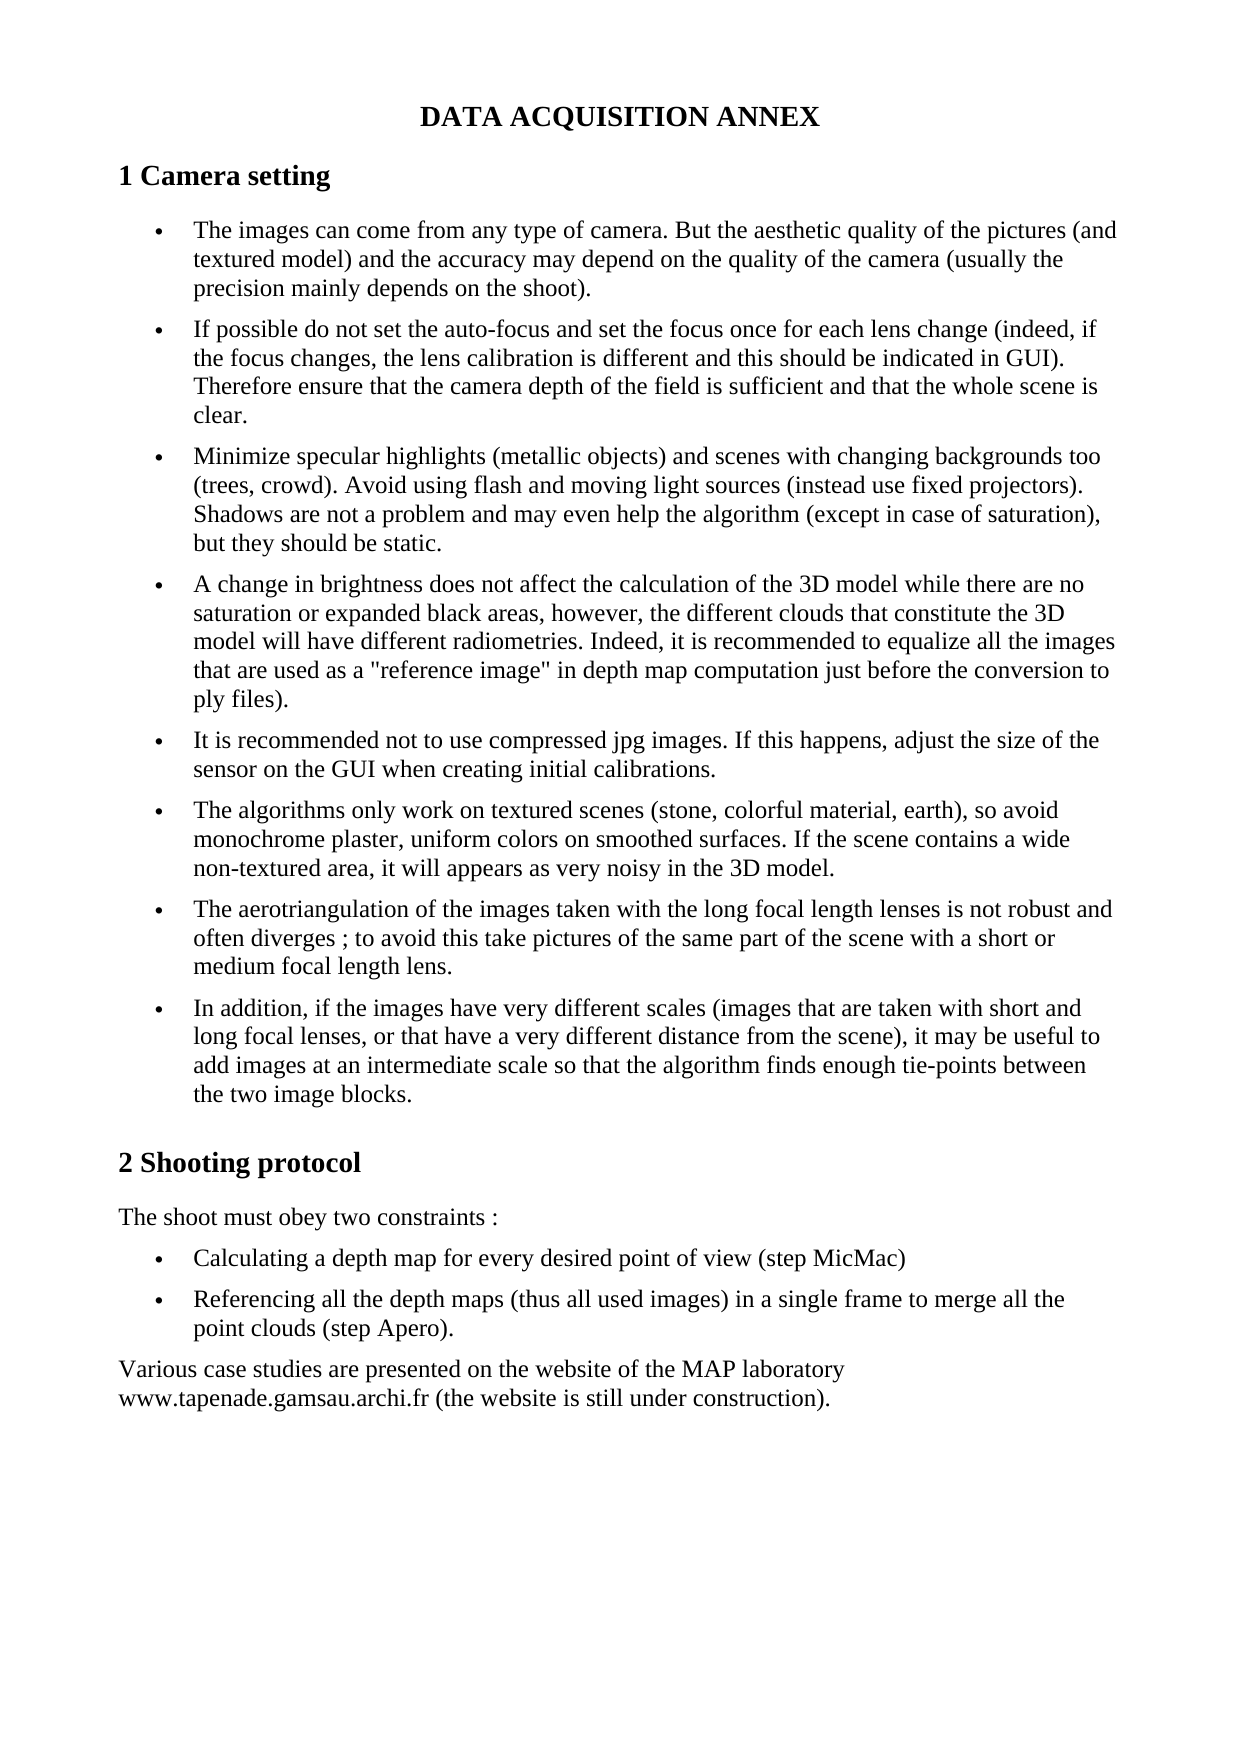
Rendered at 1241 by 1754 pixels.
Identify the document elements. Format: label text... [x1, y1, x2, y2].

subtitle 2 Shooting protocol [116, 1145, 1122, 1178]
list Minimize specular highlights (metallic objects) and scenes with changing backgrounds too (trees, crowd). Avoid using flash and moving light sources (instead use fixed projectors). Shadows are not a problem and may even help the algorithm (except in case of saturation), but they should be static. [156, 441, 1122, 556]
list The images can come from any type of camera. But the aesthetic quality of the pictures (and textured model) and the accuracy may depend on the quality of the camera (usually the precision mainly depends on the shoot). [156, 215, 1122, 301]
text Various case studies are presented on the website of the MAP laboratory www.tapenade.gamsau.archi.fr (the website is still under construction). [118, 1354, 1122, 1412]
list The algorithms only work on textured scenes (stone, colorful material, earth), so avoid monochrome plaster, uniform colors on smoothed surfaces. If the scene contains a wide non-textured area, it will appears as very noisy in the 3D model. [156, 795, 1122, 881]
list Calculating a depth map for every desired point of view (step MicMac) [156, 1243, 1122, 1272]
list A change in brightness does not affect the calculation of the 3D model while there are no saturation or expanded black areas, however, the different clouds that constitute the 3D model will have different radiometries. Indeed, it is recommended to equalize all the images that are used as a "reference image" in depth map computation just before the conversion to ply files). [156, 569, 1122, 713]
subtitle 1 Camera setting [116, 158, 1122, 191]
text The shoot must obey two constraints : [118, 1202, 1122, 1231]
subtitle DATA ACQUISITION ANNEX [118, 99, 1122, 133]
list Referencing all the depth maps (thus all used images) in a single frame to merge all the point clouds (step Apero). [156, 1284, 1122, 1342]
list In addition, if the images have very different scales (images that are taken with short and long focal lenses, or that have a very different distance from the scene), it may be useful to add images at an intermediate scale so that the algorithm finds enough tie-points between the two image blocks. [156, 993, 1122, 1108]
list If possible do not set the auto-focus and set the focus once for each lens change (indeed, if the focus changes, the lens calibration is different and this should be indicated in GUI). Therefore ensure that the camera depth of the field is sufficient and that the whole scene is clear. [156, 314, 1122, 429]
list It is recommended not to use compressed jpg images. If this happens, adjust the size of the sensor on the GUI when creating initial calibrations. [156, 725, 1122, 783]
list The aerotriangulation of the images taken with the long focal length lenses is not robust and often diverges ; to avoid this take pictures of the same part of the scene with a short or medium focal length lens. [156, 894, 1122, 980]
